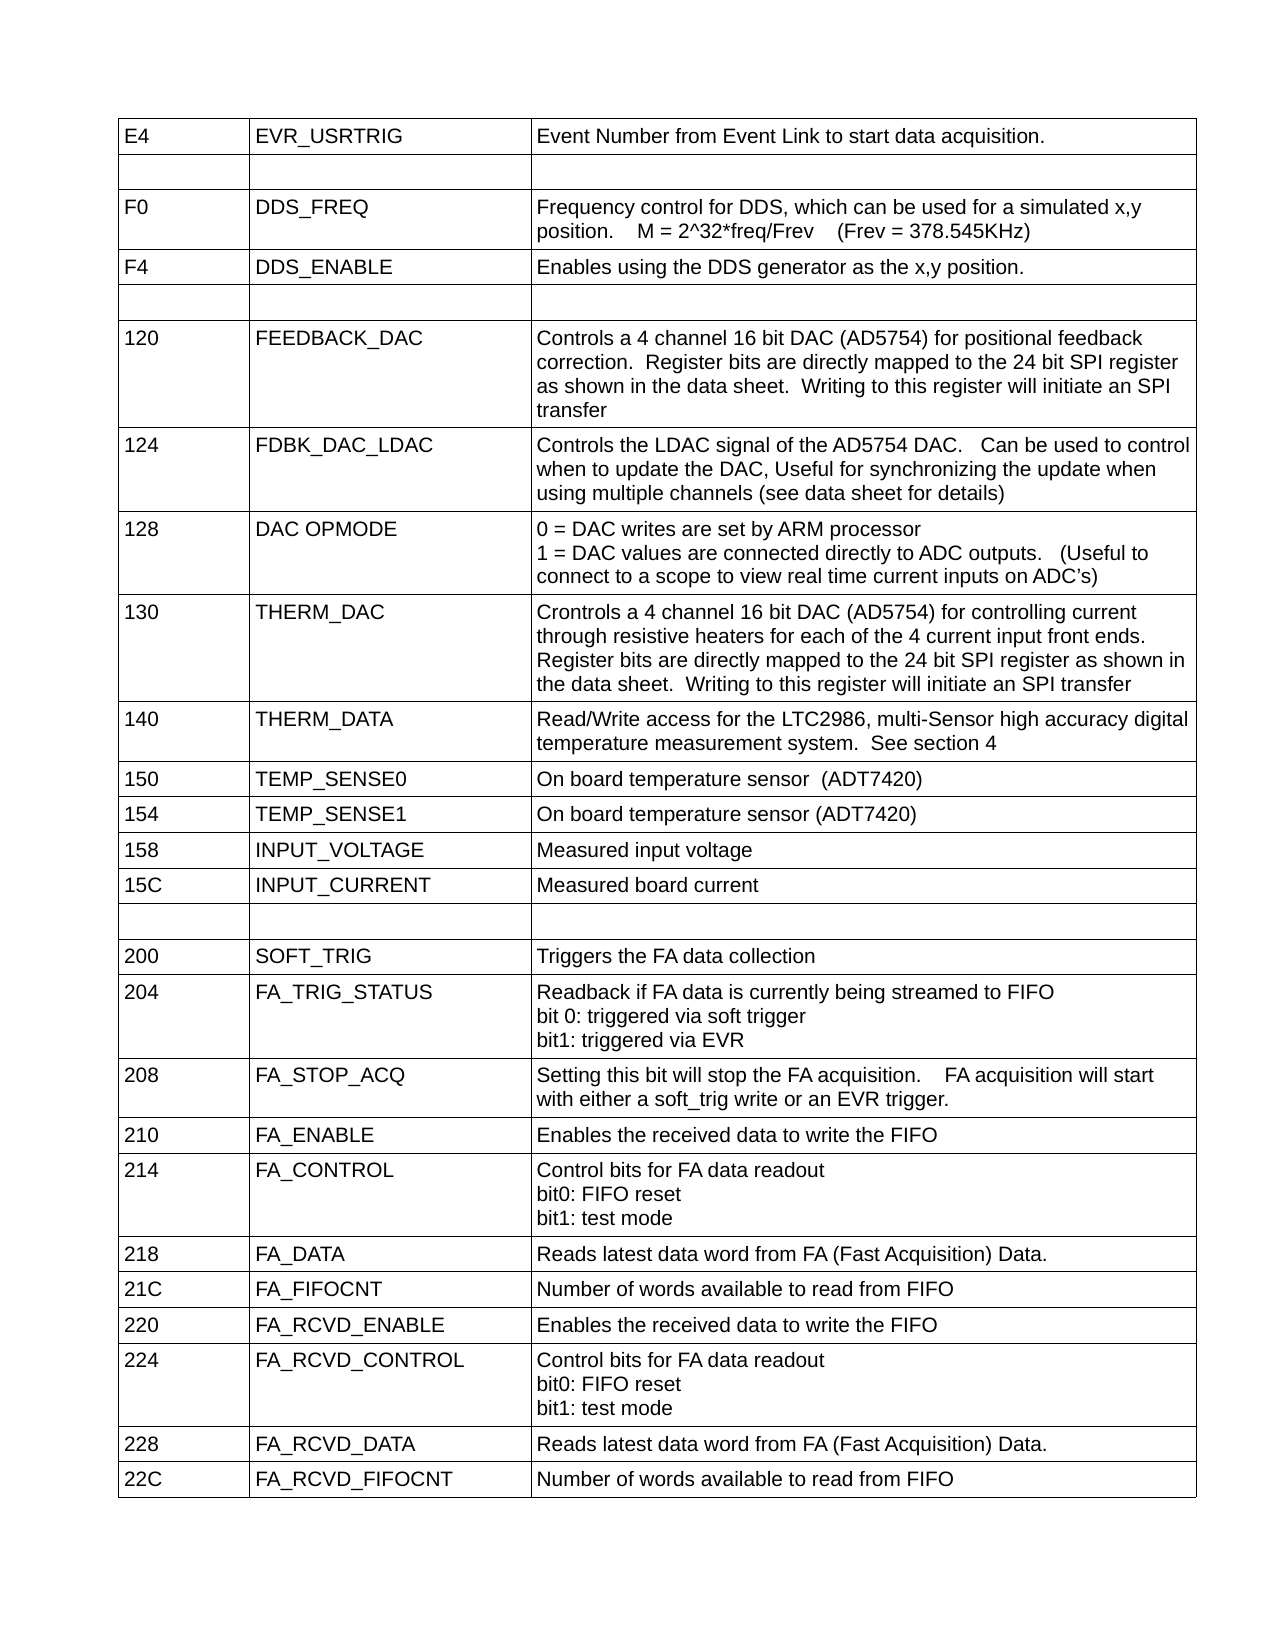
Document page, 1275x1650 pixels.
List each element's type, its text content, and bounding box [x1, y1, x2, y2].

table_cell 140 [119, 702, 249, 761]
table_cell [250, 285, 531, 320]
table_cell 208 [119, 1059, 249, 1117]
table_cell [532, 904, 1196, 938]
table_cell 0 = DAC writes are set by ARM processor 1 = DAC values are connected directly to ADC outputs. (Useful to connect to a scope to view real time current inputs on ADC’s) [532, 512, 1196, 594]
table_cell FA_ENABLE [250, 1118, 531, 1152]
table_cell FA_DATA [250, 1237, 531, 1271]
table_cell 218 [119, 1237, 249, 1271]
table_cell E4 [119, 119, 249, 154]
table_cell Frequency control for DDS, which can be used for a simulated x,y position. M = 2^32*freq/Frev (Frev = 378.545KHz) [532, 190, 1196, 249]
table_cell TEMP_SENSE0 [250, 762, 531, 796]
table_cell Crontrols a 4 channel 16 bit DAC (AD5754) for controlling current through resistive heaters for each of the 4 current input front ends. Register bits are directly mapped to the 24 bit SPI register as shown in the data sheet. Writing to this register will initiate an SPI transfer [532, 595, 1196, 701]
table_cell 214 [119, 1154, 249, 1236]
table_cell Control bits for FA data readout bit0: FIFO reset bit1: test mode [532, 1154, 1196, 1236]
table_cell [532, 285, 1196, 320]
table_cell FA_RCVD_CONTROL [250, 1344, 531, 1426]
table_cell Controls the LDAC signal of the AD5754 DAC. Can be used to control when to update the DAC, Useful for synchronizing the update when using multiple channels (see data sheet for details) [532, 428, 1196, 511]
table_cell On board temperature sensor (ADT7420) [532, 797, 1196, 832]
table_cell Control bits for FA data readout bit0: FIFO reset bit1: test mode [532, 1344, 1196, 1426]
table_cell 22C [119, 1462, 249, 1497]
table_cell THERM_DAC [250, 595, 531, 701]
table_cell FA_RCVD_FIFOCNT [250, 1462, 531, 1497]
table_cell 158 [119, 833, 249, 867]
table_cell Controls a 4 channel 16 bit DAC (AD5754) for positional feedback correction. Register bits are directly mapped to the 24 bit SPI register as shown in the data sheet. Writing to this register will initiate an SPI transfer [532, 321, 1196, 427]
table_cell [250, 155, 531, 189]
table_cell 128 [119, 512, 249, 594]
table_cell FA_FIFOCNT [250, 1272, 531, 1307]
table_cell 200 [119, 940, 249, 974]
table_cell DDS_ENABLE [250, 250, 531, 284]
table_cell 224 [119, 1344, 249, 1426]
table_cell Readback if FA data is currently being streamed to FIFO bit 0: triggered via soft trigger bit1: triggered via EVR [532, 975, 1196, 1057]
table_cell FA_CONTROL [250, 1154, 531, 1236]
table_cell THERM_DATA [250, 702, 531, 761]
table_cell 124 [119, 428, 249, 511]
table_cell [250, 904, 531, 938]
table_cell Event Number from Event Link to start data acquisition. [532, 119, 1196, 154]
table_cell 154 [119, 797, 249, 832]
table_cell [119, 285, 249, 320]
table_cell DDS_FREQ [250, 190, 531, 249]
table_cell F0 [119, 190, 249, 249]
table_cell Measured input voltage [532, 833, 1196, 867]
table_cell Number of words available to read from FIFO [532, 1272, 1196, 1307]
table_cell Reads latest data word from FA (Fast Acquisition) Data. [532, 1427, 1196, 1461]
table_cell TEMP_SENSE1 [250, 797, 531, 832]
table_cell 228 [119, 1427, 249, 1461]
table_cell FA_RCVD_ENABLE [250, 1308, 531, 1342]
table_cell FA_STOP_ACQ [250, 1059, 531, 1117]
table_cell Enables the received data to write the FIFO [532, 1308, 1196, 1342]
table_cell On board temperature sensor (ADT7420) [532, 762, 1196, 796]
table_cell Triggers the FA data collection [532, 940, 1196, 974]
table_cell 210 [119, 1118, 249, 1152]
table_cell 130 [119, 595, 249, 701]
table_cell Read/Write access for the LTC2986, multi-Sensor high accuracy digital temperature measurement system. See section 4 [532, 702, 1196, 761]
table_cell Number of words available to read from FIFO [532, 1462, 1196, 1497]
table_cell [119, 904, 249, 938]
table_cell EVR_USRTRIG [250, 119, 531, 154]
table_cell Enables the received data to write the FIFO [532, 1118, 1196, 1152]
table_cell FA_TRIG_STATUS [250, 975, 531, 1057]
table_cell Enables using the DDS generator as the x,y position. [532, 250, 1196, 284]
table_cell FDBK_DAC_LDAC [250, 428, 531, 511]
table_cell INPUT_VOLTAGE [250, 833, 531, 867]
table_cell FA_RCVD_DATA [250, 1427, 531, 1461]
table_cell 120 [119, 321, 249, 427]
table_cell 21C [119, 1272, 249, 1307]
table_cell Reads latest data word from FA (Fast Acquisition) Data. [532, 1237, 1196, 1271]
table_cell 204 [119, 975, 249, 1057]
table_cell FEEDBACK_DAC [250, 321, 531, 427]
table_cell [532, 155, 1196, 189]
table_cell F4 [119, 250, 249, 284]
table_cell 220 [119, 1308, 249, 1342]
table_cell [119, 155, 249, 189]
table_cell Setting this bit will stop the FA acquisition. FA acquisition will start with either a soft_trig write or an EVR trigger. [532, 1059, 1196, 1117]
table_cell DAC OPMODE [250, 512, 531, 594]
table_cell 150 [119, 762, 249, 796]
table_cell 15C [119, 869, 249, 903]
table_cell INPUT_CURRENT [250, 869, 531, 903]
table_cell SOFT_TRIG [250, 940, 531, 974]
table_cell Measured board current [532, 869, 1196, 903]
